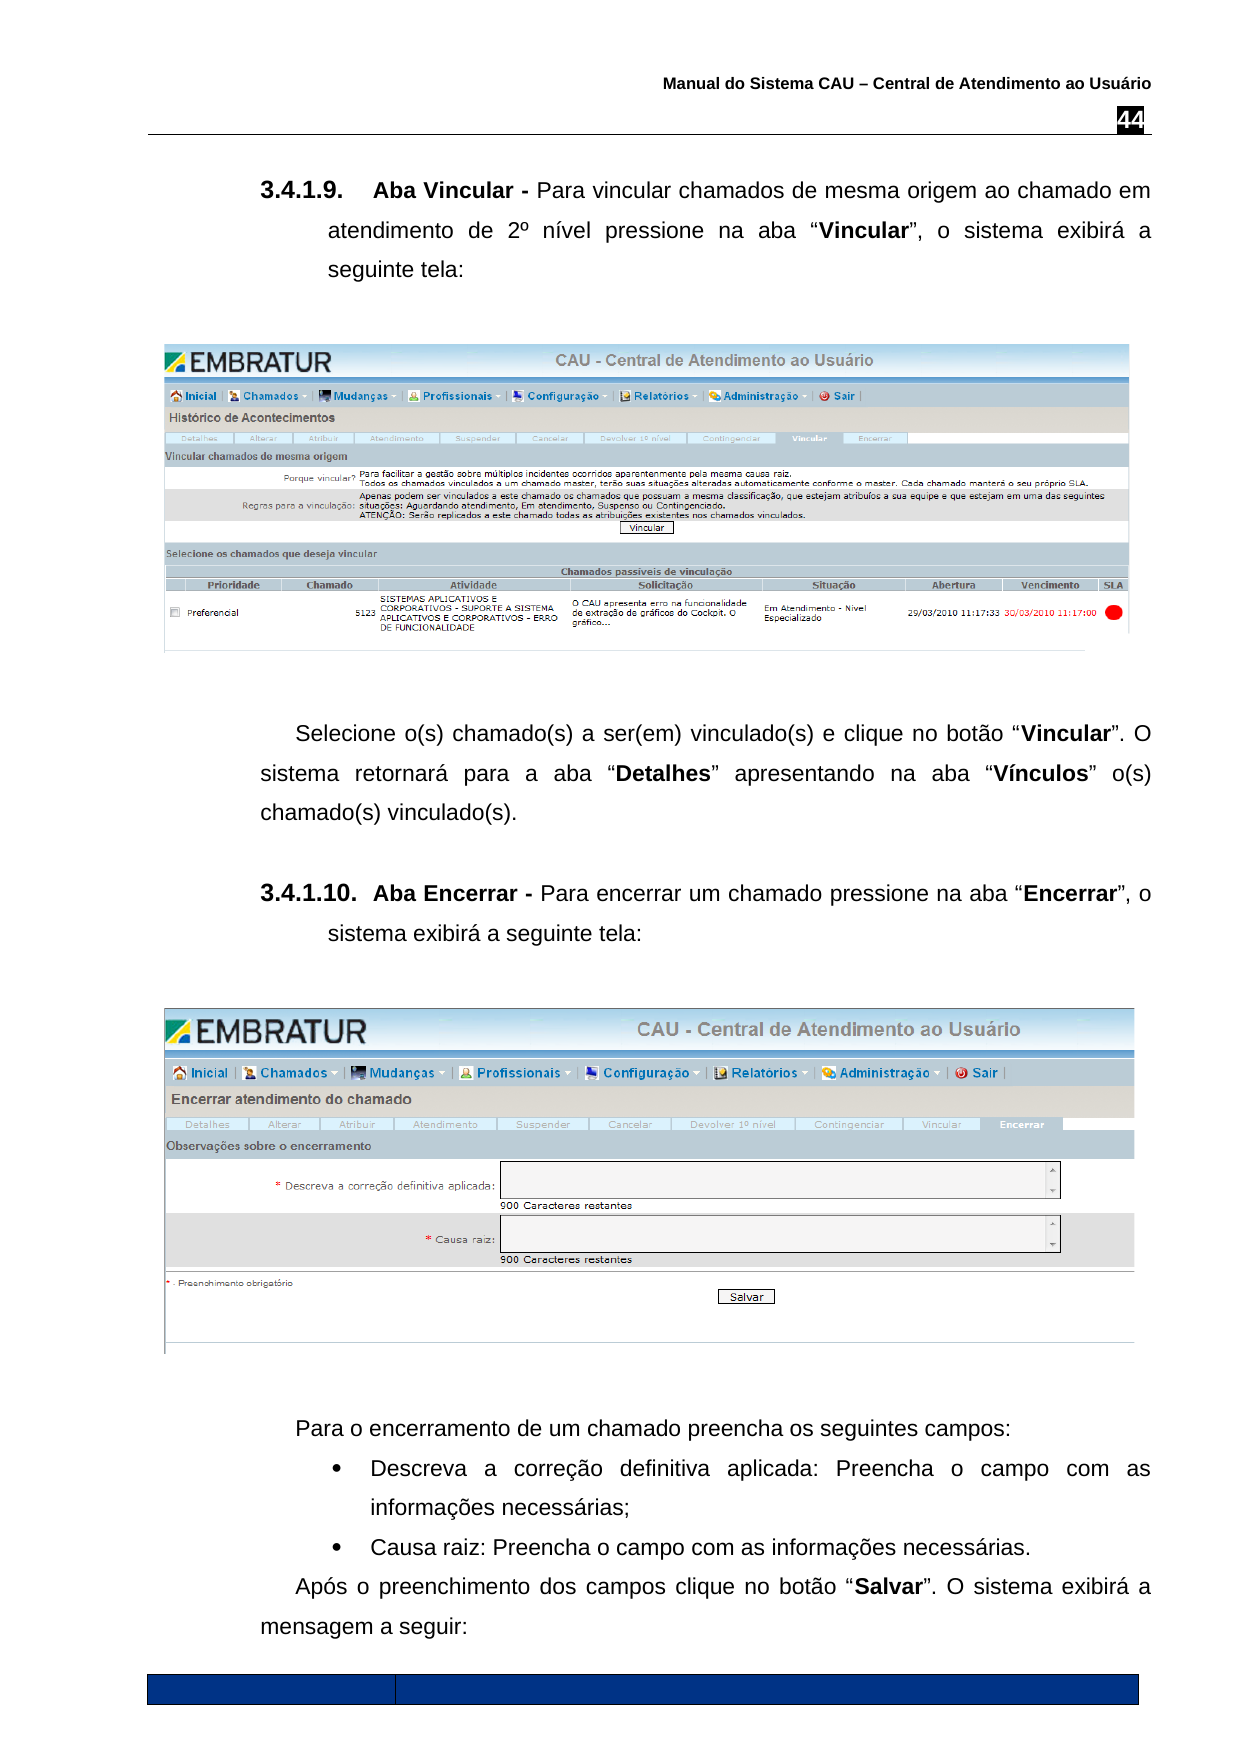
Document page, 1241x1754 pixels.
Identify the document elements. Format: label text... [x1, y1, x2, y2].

text Para o encerramento de um chamado preencha os seguintes campos: [260, 1415, 1152, 1442]
text Após o preenchimento dos campos clique no botão “Salvar”. O sistema exibirá a mensagem a seguir: [260, 1573, 1152, 1639]
list Aba Vincular - Para vincular chamados de mesma origem ao chamado em atendimento de 2º nível pressione na aba “Vincular”, o sistema exibirá a seguinte tela: [260, 175, 1152, 282]
list Causa raiz: Preencha o campo com as informações necessárias. [333, 1534, 1152, 1560]
picture [164, 1008, 1135, 1354]
picture [164, 344, 1132, 659]
text Selecione o(s) chamado(s) a ser(em) vinculado(s) e clique no botão “Vincular”. O sistema retornará para a aba “Detalhes” apresentando na aba “Vínculos” o(s) chamado(s) vinculado(s). [260, 720, 1152, 826]
list Descreva a correção definitiva aplicada: Preencha o campo com as informações necessárias; [333, 1455, 1152, 1521]
list Aba Encerrar - Para encerrar um chamado pressione na aba “Encerrar”, o sistema exibirá a seguinte tela: [260, 878, 1152, 947]
